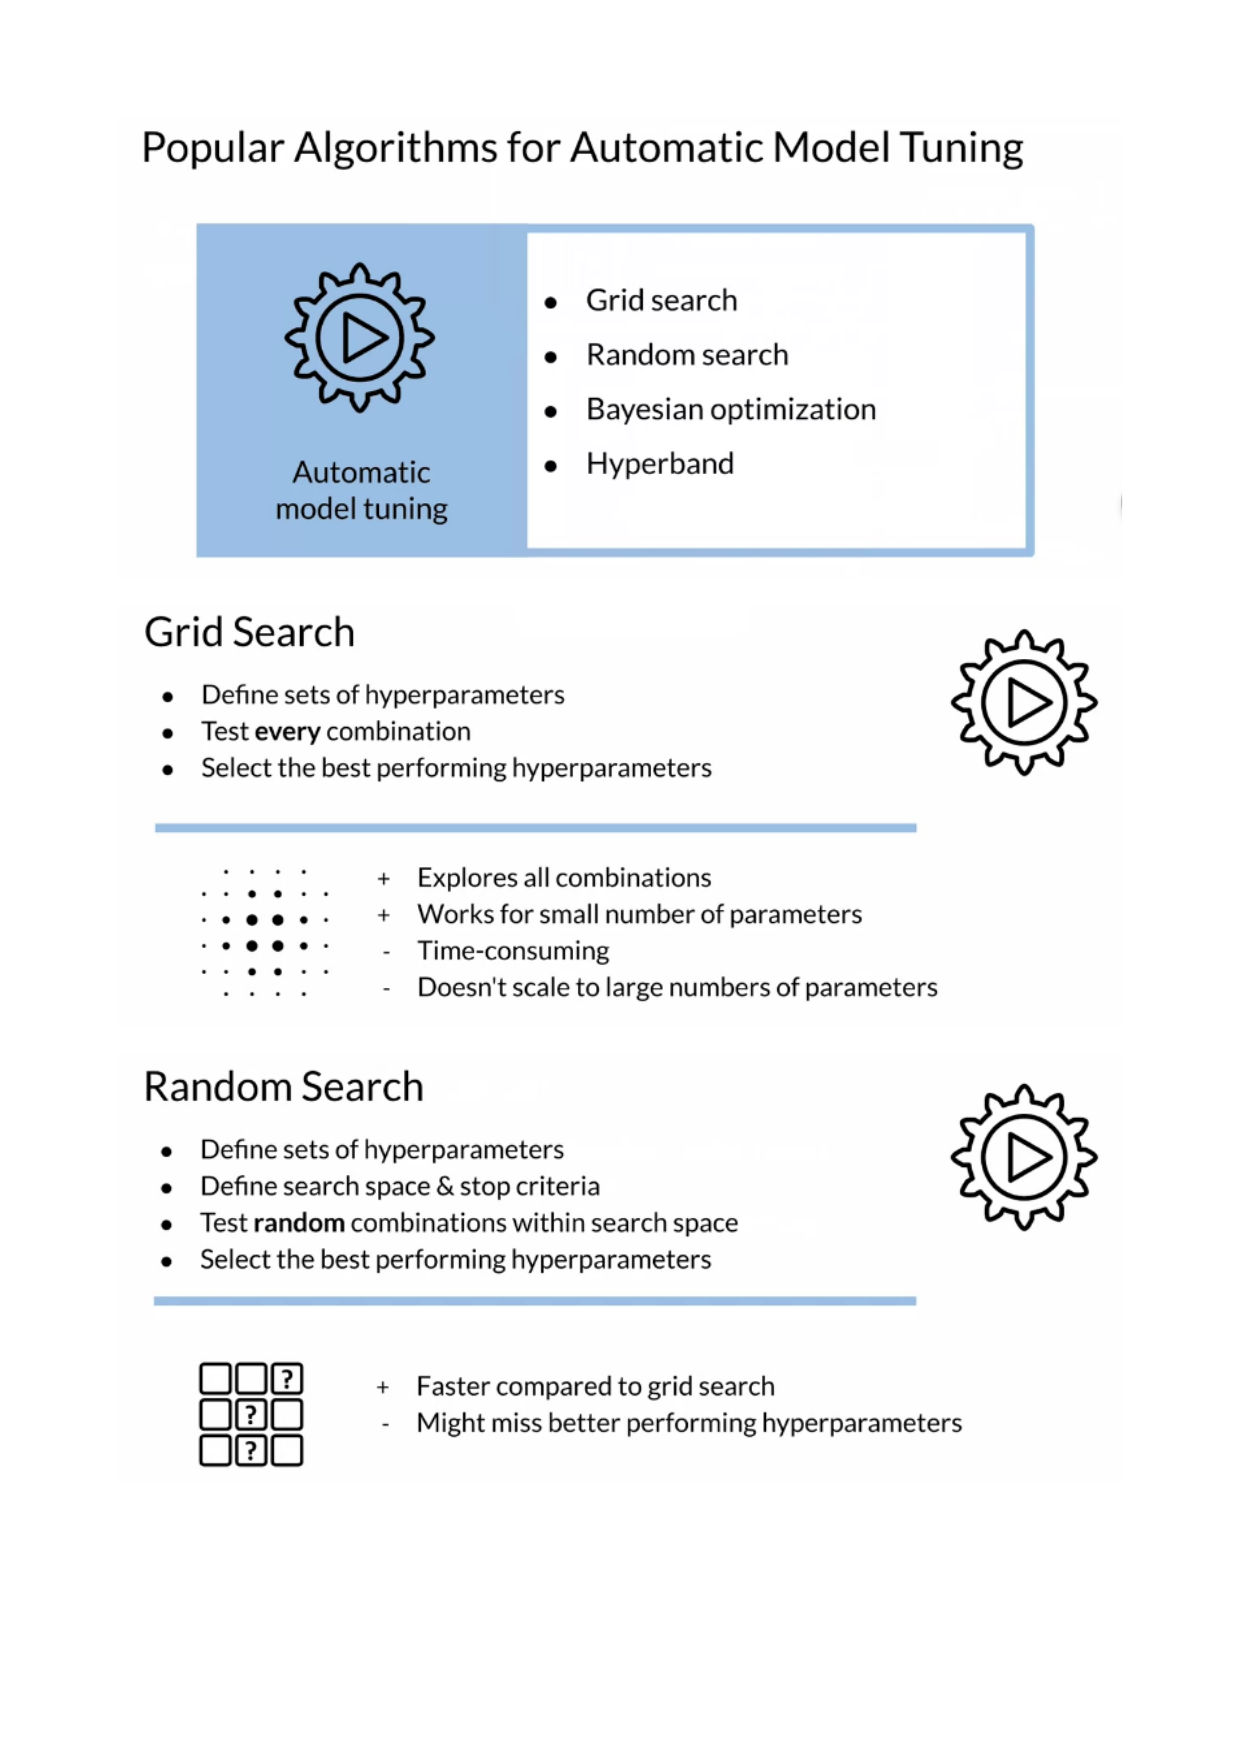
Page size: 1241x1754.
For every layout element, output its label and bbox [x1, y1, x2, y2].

picture [118, 118, 1123, 578]
picture [118, 1054, 1123, 1483]
picture [118, 606, 1123, 1026]
